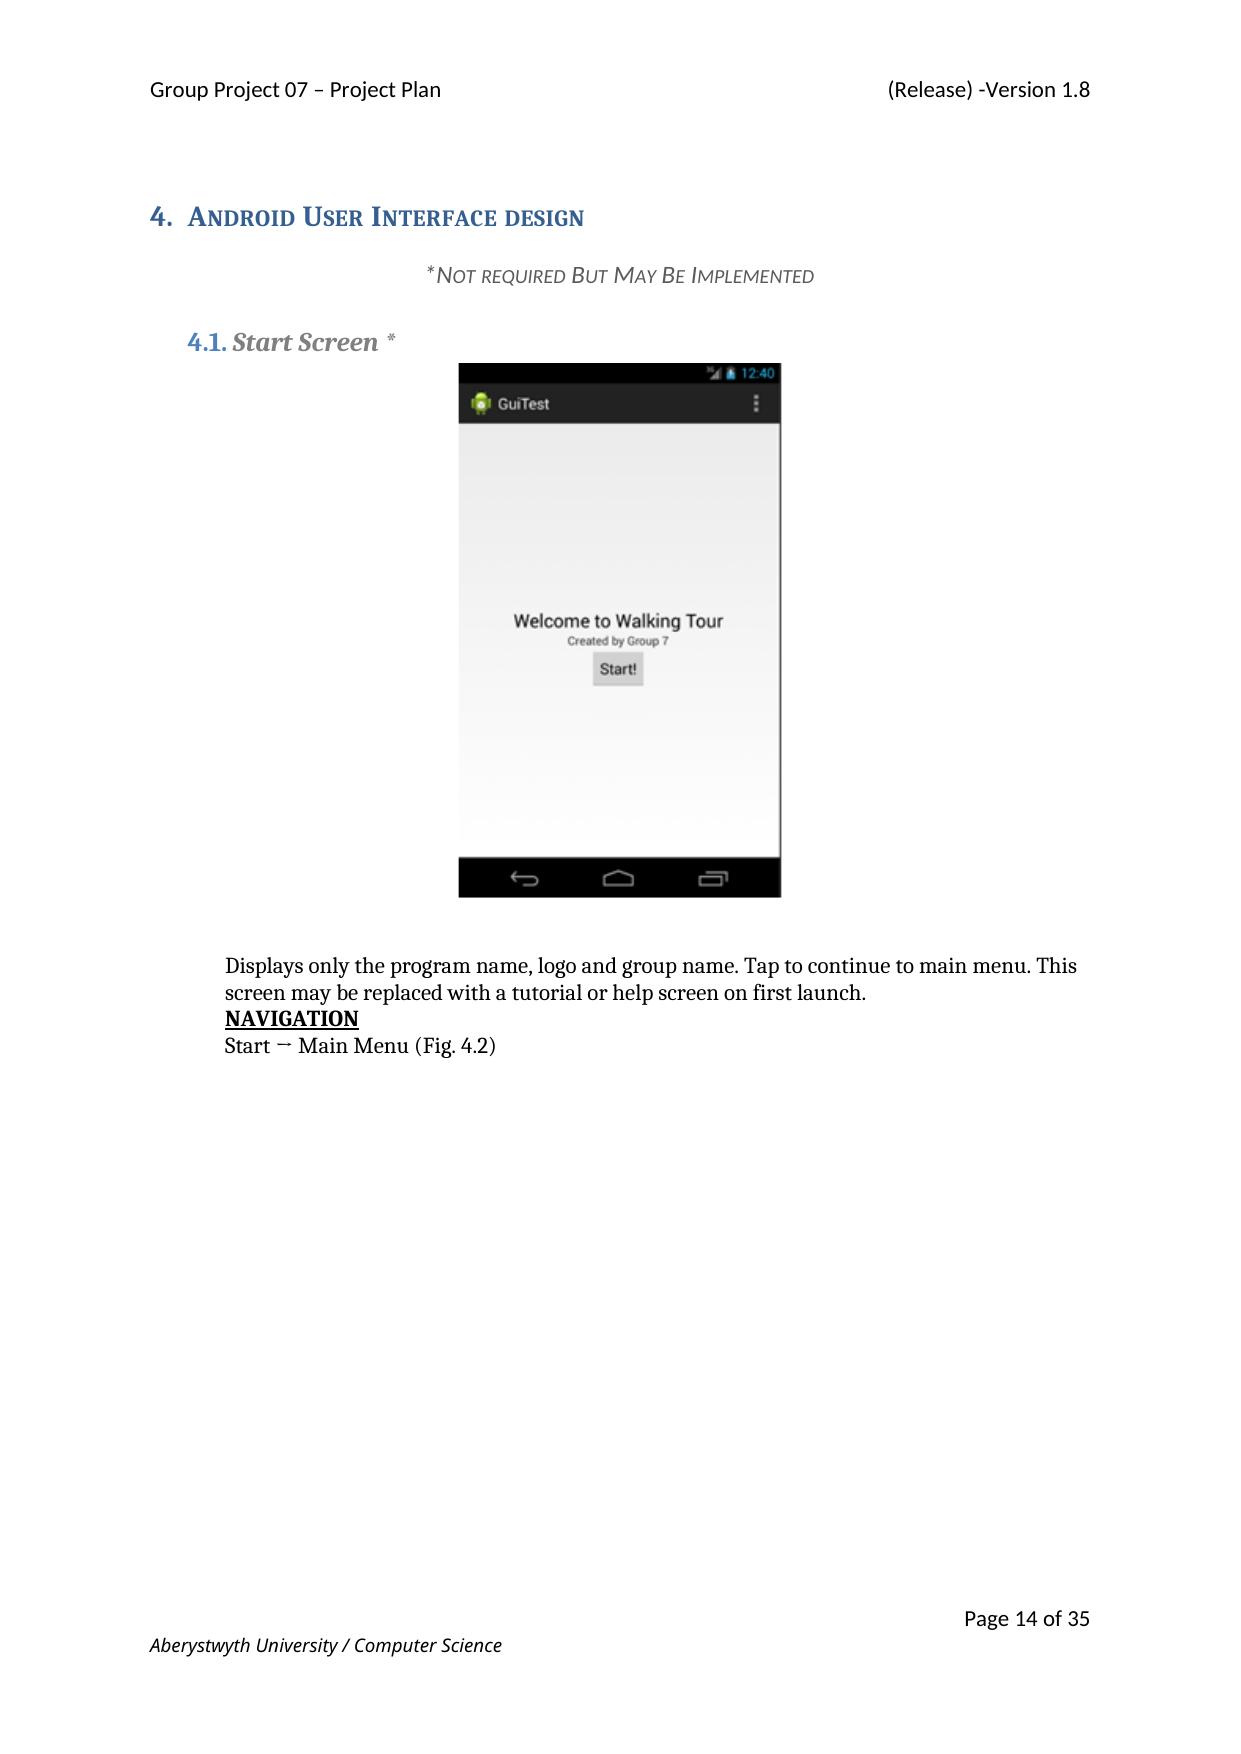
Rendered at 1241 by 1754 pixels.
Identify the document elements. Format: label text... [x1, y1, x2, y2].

subtitle Start Screen * [187, 327, 1090, 358]
text Start → Main Menu (Fig. 4.2) [225, 1032, 1090, 1059]
text NAVIGATION [225, 1006, 1090, 1032]
text Displays only the program name, logo and group name. Tap to continue to main menu. This screen may be replaced with a tutorial or help screen on first launch. [225, 953, 1090, 1006]
subtitle Android User Interface design [150, 200, 1090, 233]
text *Not required But May Be Implemented [240, 259, 1000, 290]
